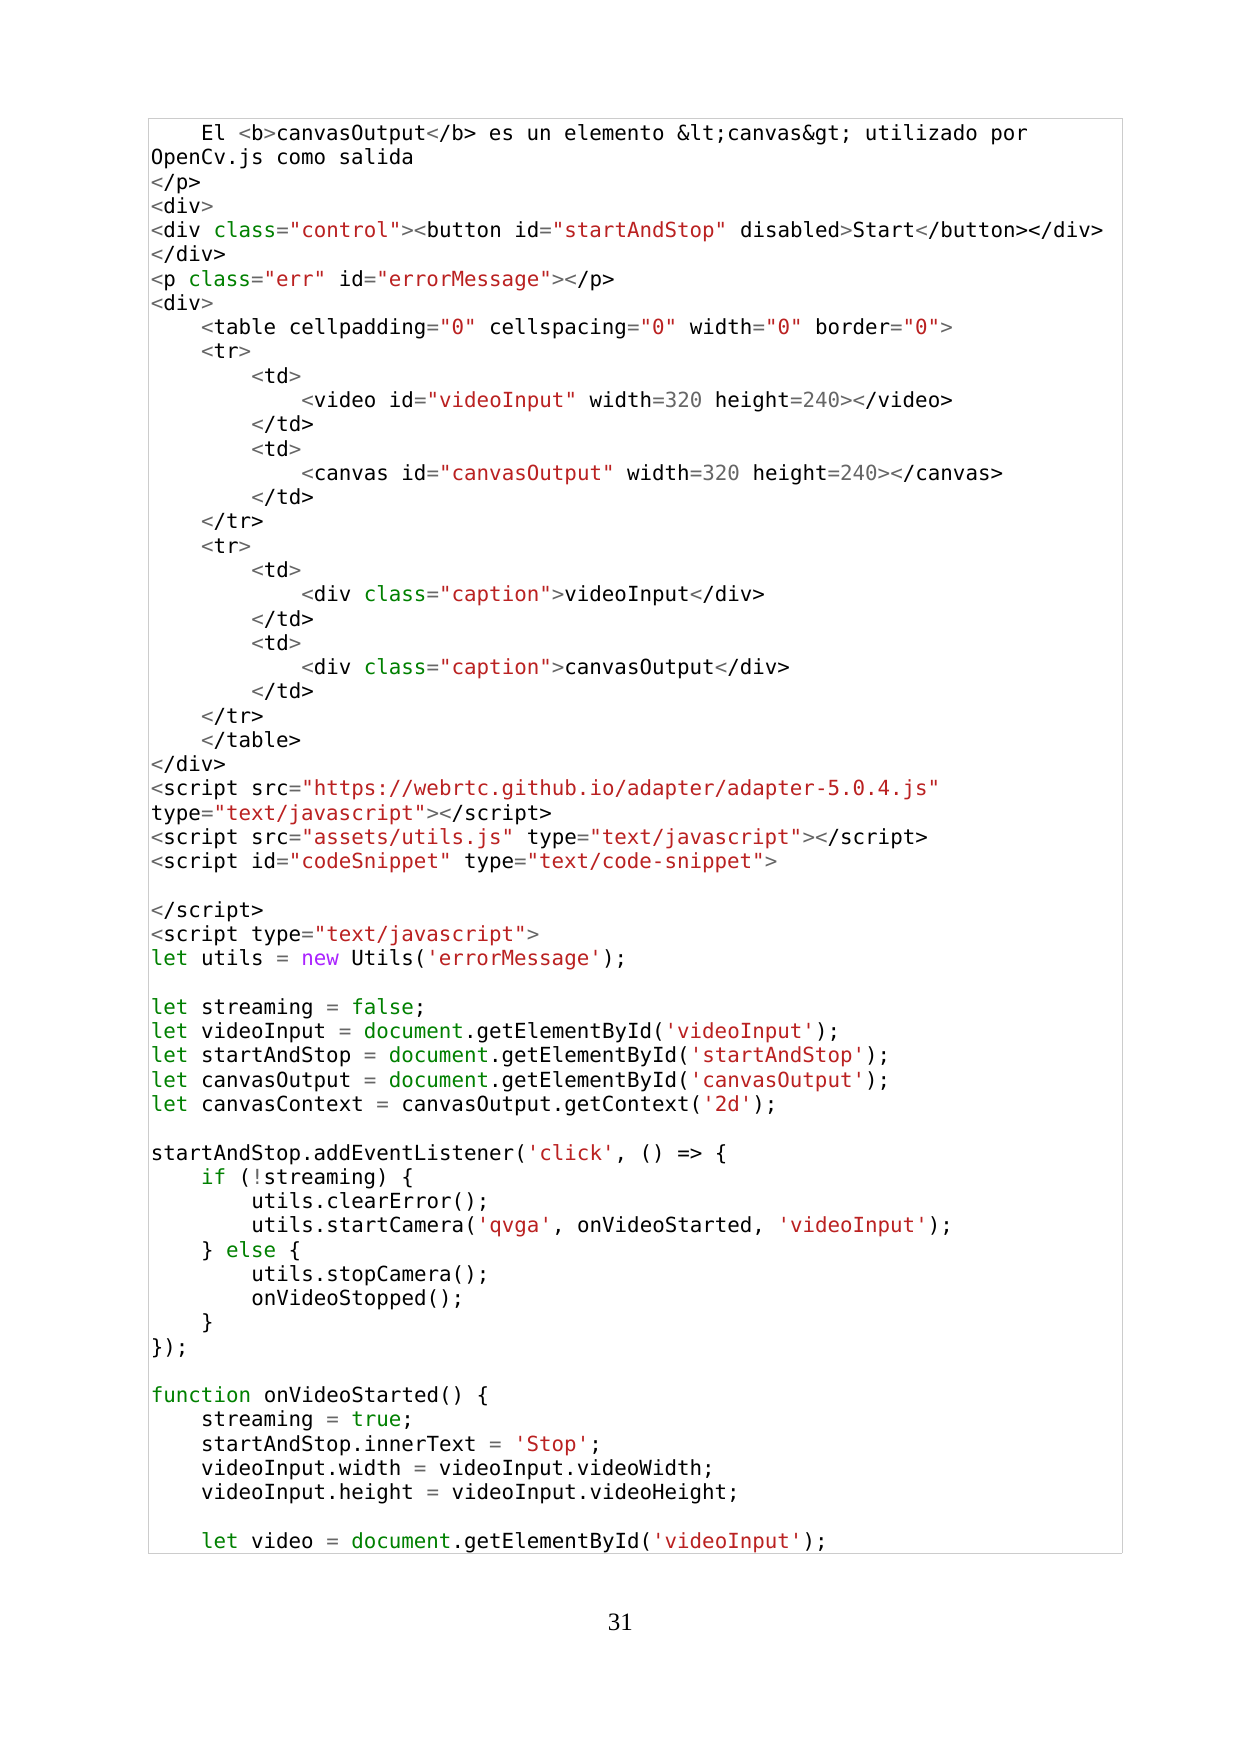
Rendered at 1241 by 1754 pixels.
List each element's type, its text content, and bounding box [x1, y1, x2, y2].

text let canvasContext = canvasOutput.getContext('2d'); [149, 1089, 1122, 1116]
text } [149, 1307, 1122, 1332]
text <div> [149, 191, 1122, 215]
text <td> [149, 628, 1122, 652]
text </p> [149, 167, 1122, 191]
text }); [149, 1332, 1122, 1359]
text <script src="assets/utils.js" type="text/javascript"></script> [149, 822, 1122, 846]
text <tr> [149, 531, 1122, 555]
text let canvasOutput = document.getElementById('canvasOutput'); [149, 1065, 1122, 1089]
text </td> [149, 409, 1122, 434]
text </table> [149, 725, 1122, 749]
text } else { [149, 1234, 1122, 1259]
text let streaming = false; [149, 992, 1122, 1016]
text <tr> [149, 337, 1122, 361]
text <td> [149, 361, 1122, 385]
text utils.startCamera('qvga', onVideoStarted, 'videoInput'); [149, 1210, 1122, 1234]
text <div> [149, 288, 1122, 312]
text <div class="control"><button id="startAndStop" disabled>Start</button></div> [149, 215, 1122, 239]
text <div class="caption">videoInput</div> [149, 579, 1122, 603]
text <p class="err" id="errorMessage"></p> [149, 264, 1122, 288]
text </div> [149, 749, 1122, 773]
text let utils = new Utils('errorMessage'); [149, 943, 1122, 971]
text videoInput.height = videoInput.videoHeight; [149, 1477, 1122, 1504]
text utils.clearError(); [149, 1186, 1122, 1210]
text <script src="https://webrtc.github.io/adapter/adapter-5.0.4.js" type="text/javascript"></script> [149, 773, 1122, 822]
text streaming = true; [149, 1404, 1122, 1429]
text </div> [149, 239, 1122, 264]
text <video id="videoInput" width=320 height=240></video> [149, 385, 1122, 409]
text </tr> [149, 506, 1122, 531]
text <script id="codeSnippet" type="text/code-snippet"> [149, 846, 1122, 873]
text utils.stopCamera(); [149, 1259, 1122, 1283]
text <td> [149, 434, 1122, 458]
text videoInput.width = videoInput.videoWidth; [149, 1453, 1122, 1477]
text <table cellpadding="0" cellspacing="0" width="0" border="0"> [149, 312, 1122, 337]
text <script type="text/javascript"> [149, 919, 1122, 943]
text startAndStop.addEventListener('click', () => { [149, 1137, 1122, 1162]
text <canvas id="canvasOutput" width=320 height=240></canvas> [149, 458, 1122, 482]
text </td> [149, 603, 1122, 628]
text El <b>canvasOutput</b> es un elemento &lt;canvas&gt; utilizado por OpenCv.js como salida [149, 119, 1122, 167]
text let video = document.getElementById('videoInput'); [149, 1526, 1122, 1553]
text </tr> [149, 701, 1122, 725]
text </td> [149, 482, 1122, 506]
text </script> [149, 895, 1122, 919]
text </td> [149, 676, 1122, 701]
text function onVideoStarted() { [149, 1380, 1122, 1404]
text <div class="caption">canvasOutput</div> [149, 652, 1122, 676]
text let startAndStop = document.getElementById('startAndStop'); [149, 1040, 1122, 1065]
text startAndStop.innerText = 'Stop'; [149, 1429, 1122, 1453]
text <td> [149, 555, 1122, 579]
text let videoInput = document.getElementById('videoInput'); [149, 1016, 1122, 1040]
text if (!streaming) { [149, 1162, 1122, 1186]
text onVideoStopped(); [149, 1283, 1122, 1307]
